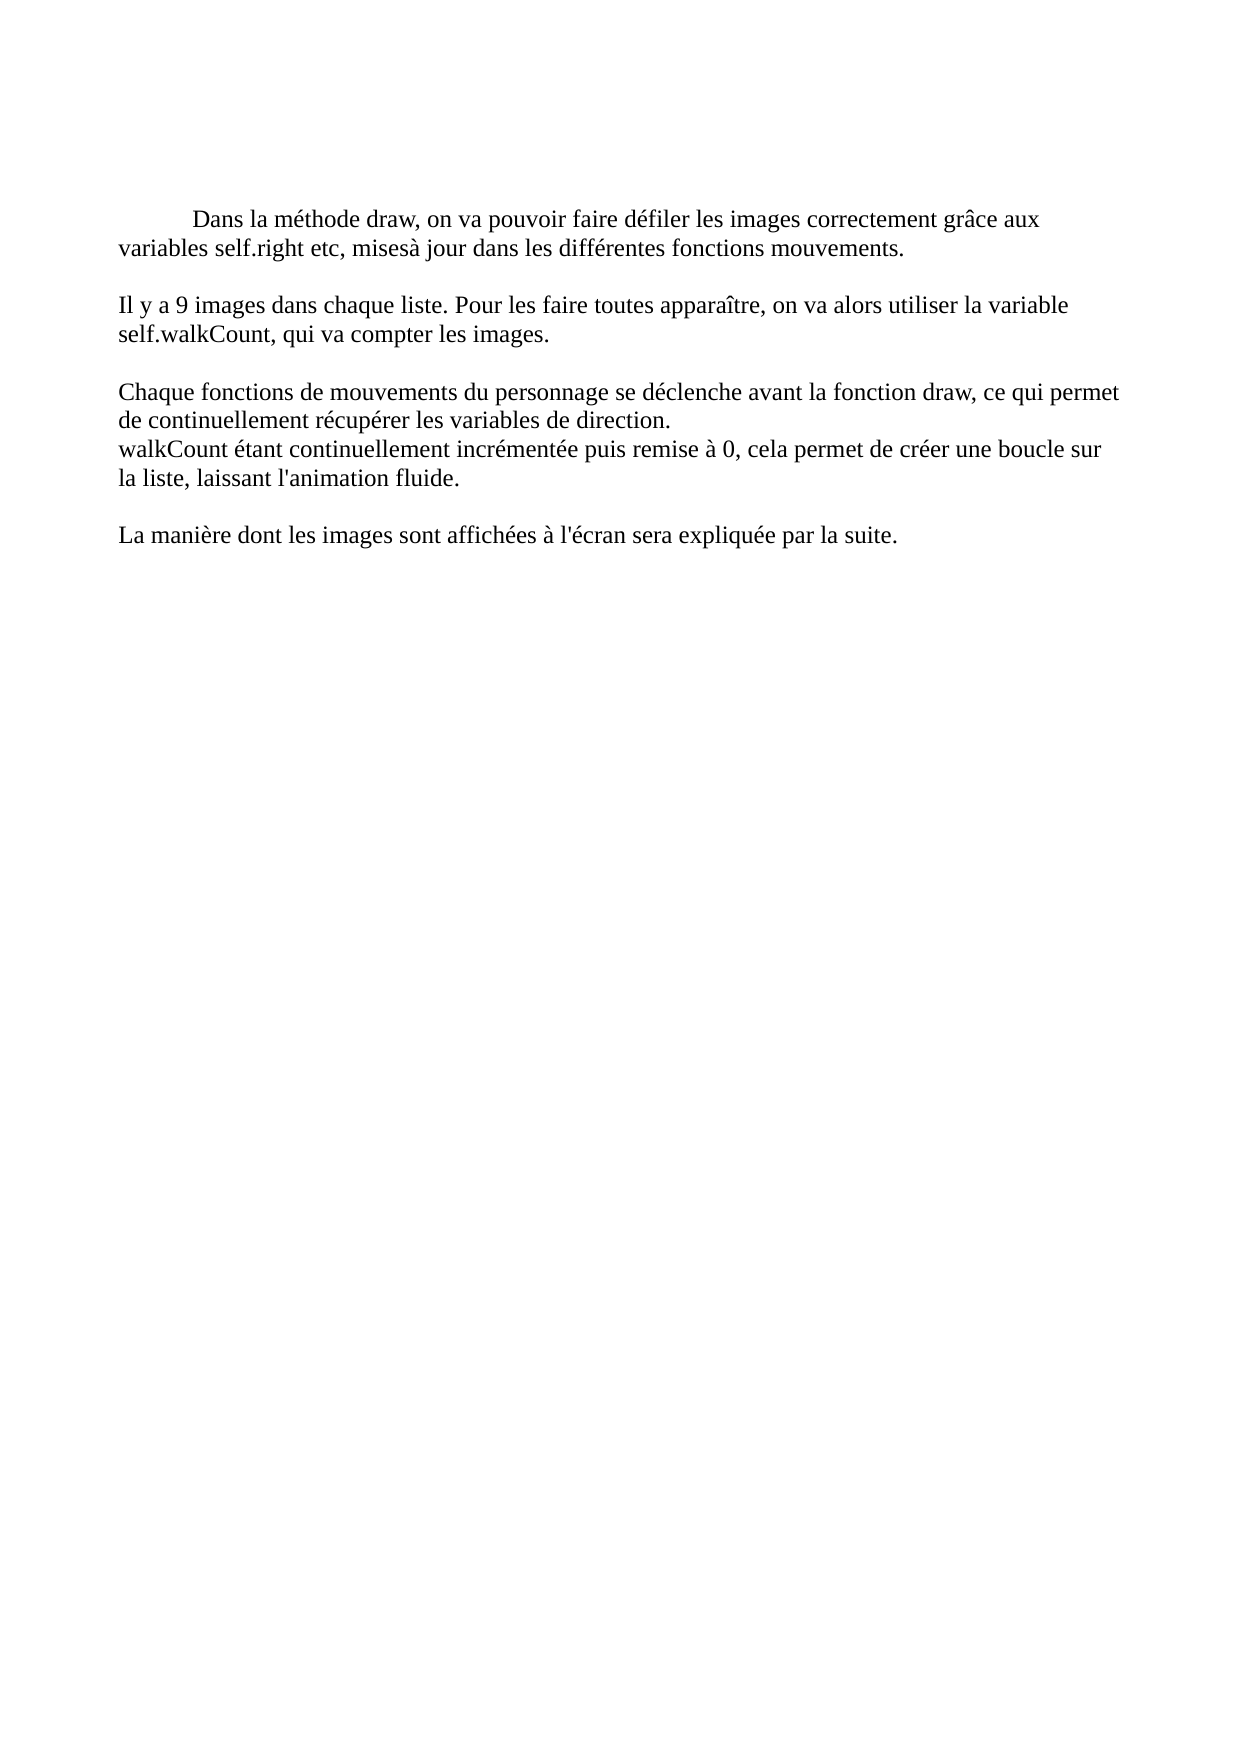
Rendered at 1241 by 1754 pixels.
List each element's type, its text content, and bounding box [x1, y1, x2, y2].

text Chaque fonctions de mouvements du personnage se déclenche avant la fonction draw, ce qui permet de continuellement récupérer les variables de direction. [118, 377, 1122, 434]
text walkCount étant continuellement incrémentée puis remise à 0, cela permet de créer une boucle sur la liste, laissant l'animation fluide. [118, 434, 1122, 492]
text La manière dont les images sont affichées à l'écran sera expliquée par la suite. [118, 521, 1122, 549]
text Il y a 9 images dans chaque liste. Pour les faire toutes apparaître, on va alors utiliser la variable self.walkCount, qui va compter les images. [118, 291, 1122, 348]
text Dans la méthode draw, on va pouvoir faire défiler les images correctement grâce aux variables self.right etc, misesà jour dans les différentes fonctions mouvements. [118, 204, 1122, 262]
